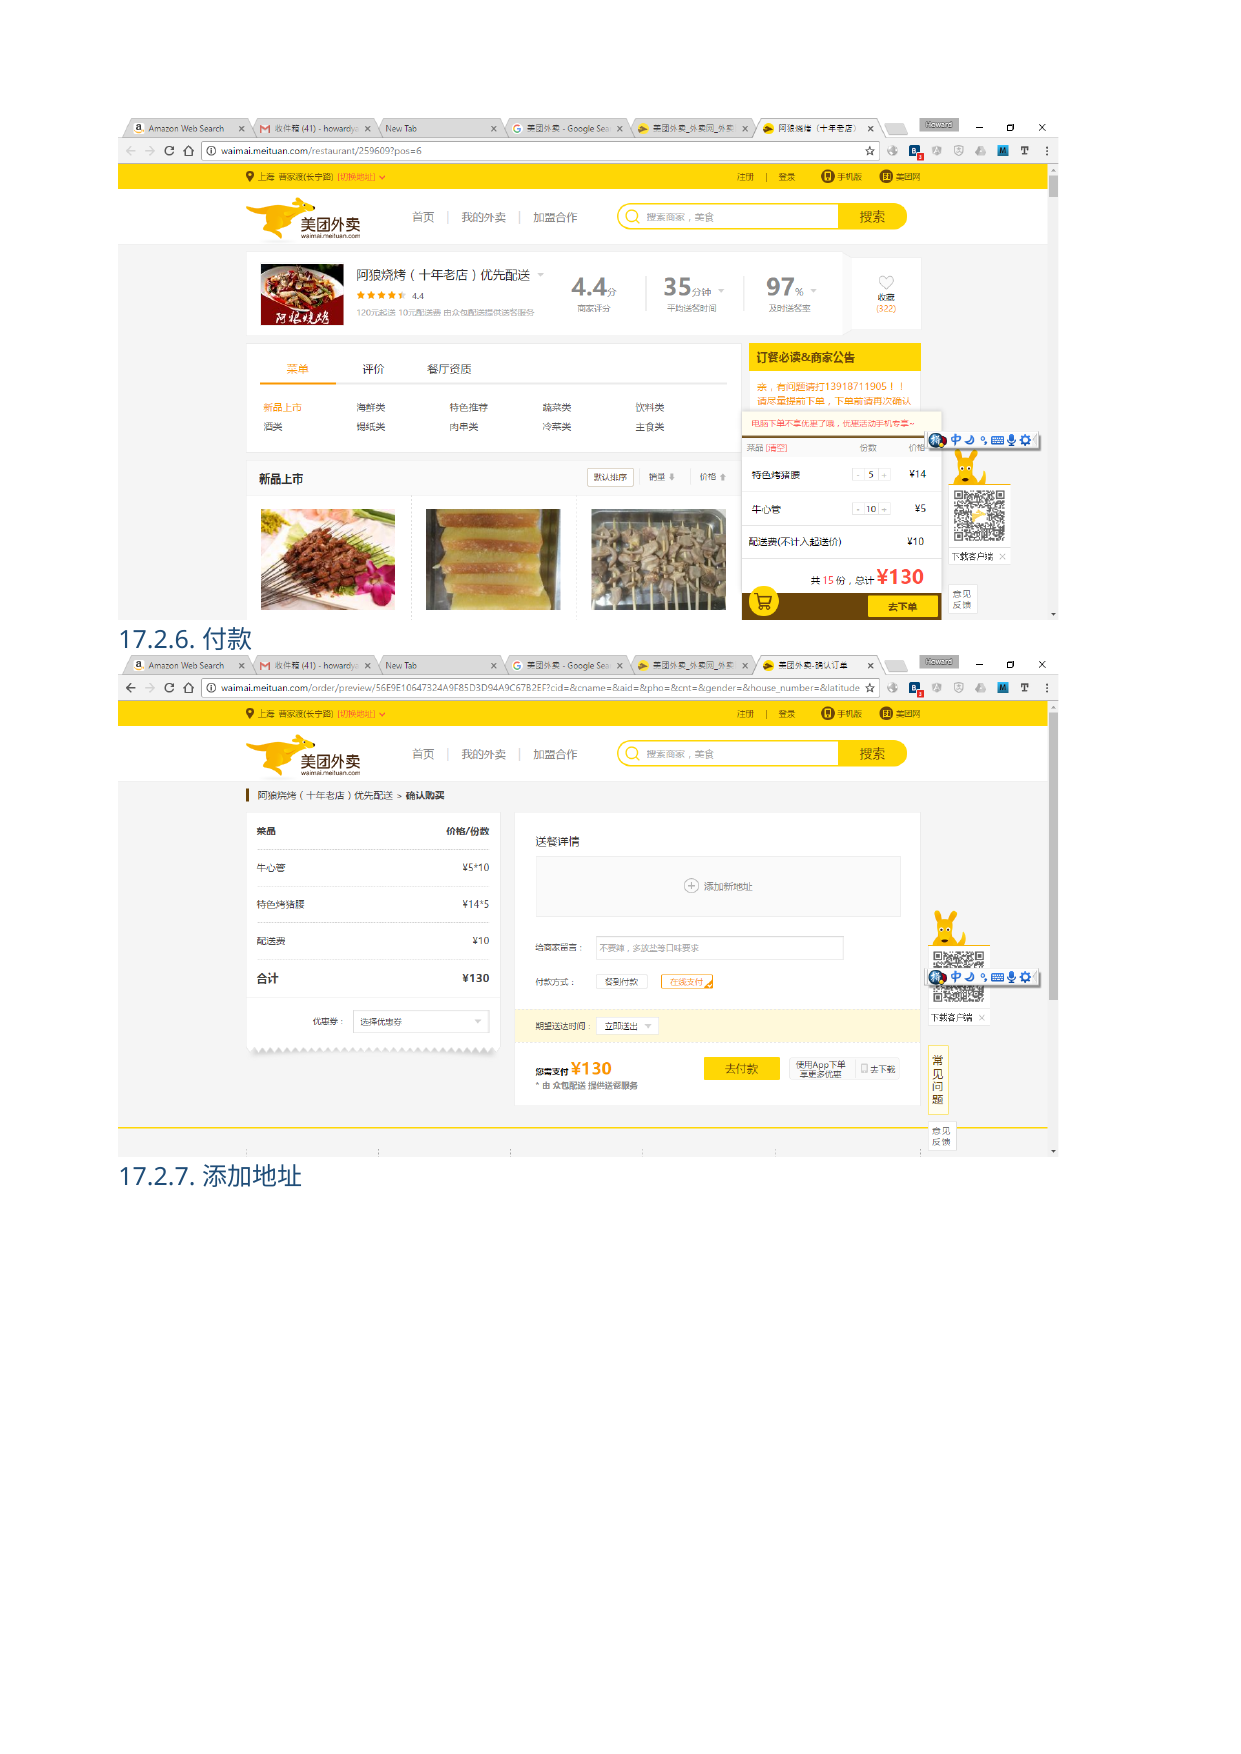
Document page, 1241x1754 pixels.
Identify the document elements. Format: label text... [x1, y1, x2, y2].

text 17.2.6. 付款 [118, 619, 1122, 655]
picture [118, 118, 1059, 620]
picture [118, 655, 1059, 1157]
text 17.2.7. 添加地址 [118, 1156, 1122, 1193]
